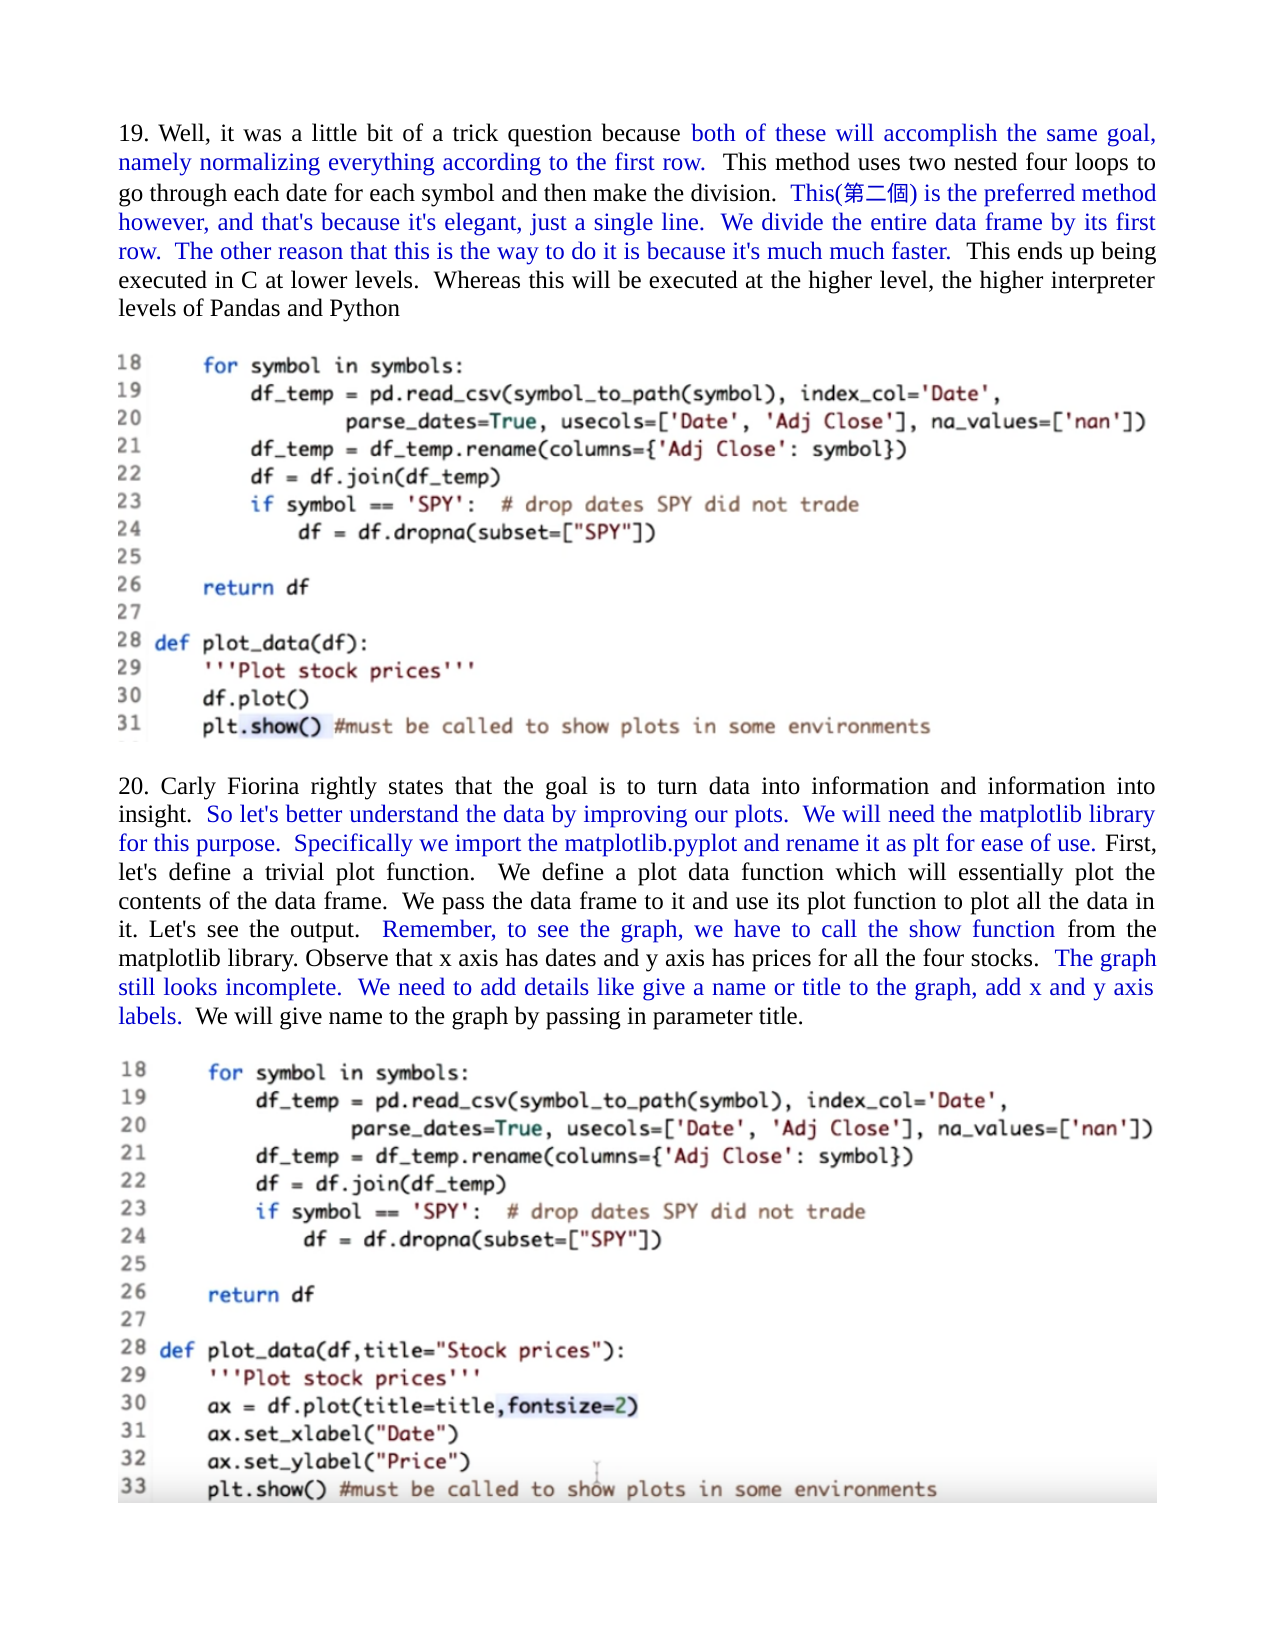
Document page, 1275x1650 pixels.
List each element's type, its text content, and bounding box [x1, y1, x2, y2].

picture [118, 1058, 1157, 1503]
text 19. Well, it was a little bit of a trick question because both of these will accomplish the same goal, namely normalizing everything according to the first row. This method uses two nested four loops to go through each date for each symbol and then make the division. This(第二個) is the preferred method however, and that's because it's elegant, just a single line. We divide the entire data frame by its first row. The other reason that this is the way to do it is because it's much much faster. This ends up being executed in C at lower levels. Whereas this will be executed at the higher level, the higher interpreter levels of Pandas and Python [118, 118, 1157, 322]
picture [118, 351, 1157, 742]
text 20. Carly Fiorina rightly states that the goal is to turn data into information and information into insight. So let's better understand the data by improving our plots. We will need the matplotlib library for this purpose. Specifically we import the matplotlib.pyplot and rename it as plt for ease of use. First, let's define a trivial plot function. We define a plot data function which will essentially plot the contents of the data frame. We pass the data frame to it and use its plot function to plot all the data in it. Let's see the output. Remember, to see the graph, we have to call the show function from the matplotlib library. Observe that x axis has dates and y axis has prices for all the four stocks. The graph still looks incomplete. We need to add details like give a name or title to the graph, add x and y axis labels. We will give name to the graph by passing in parameter title. [118, 771, 1157, 1029]
